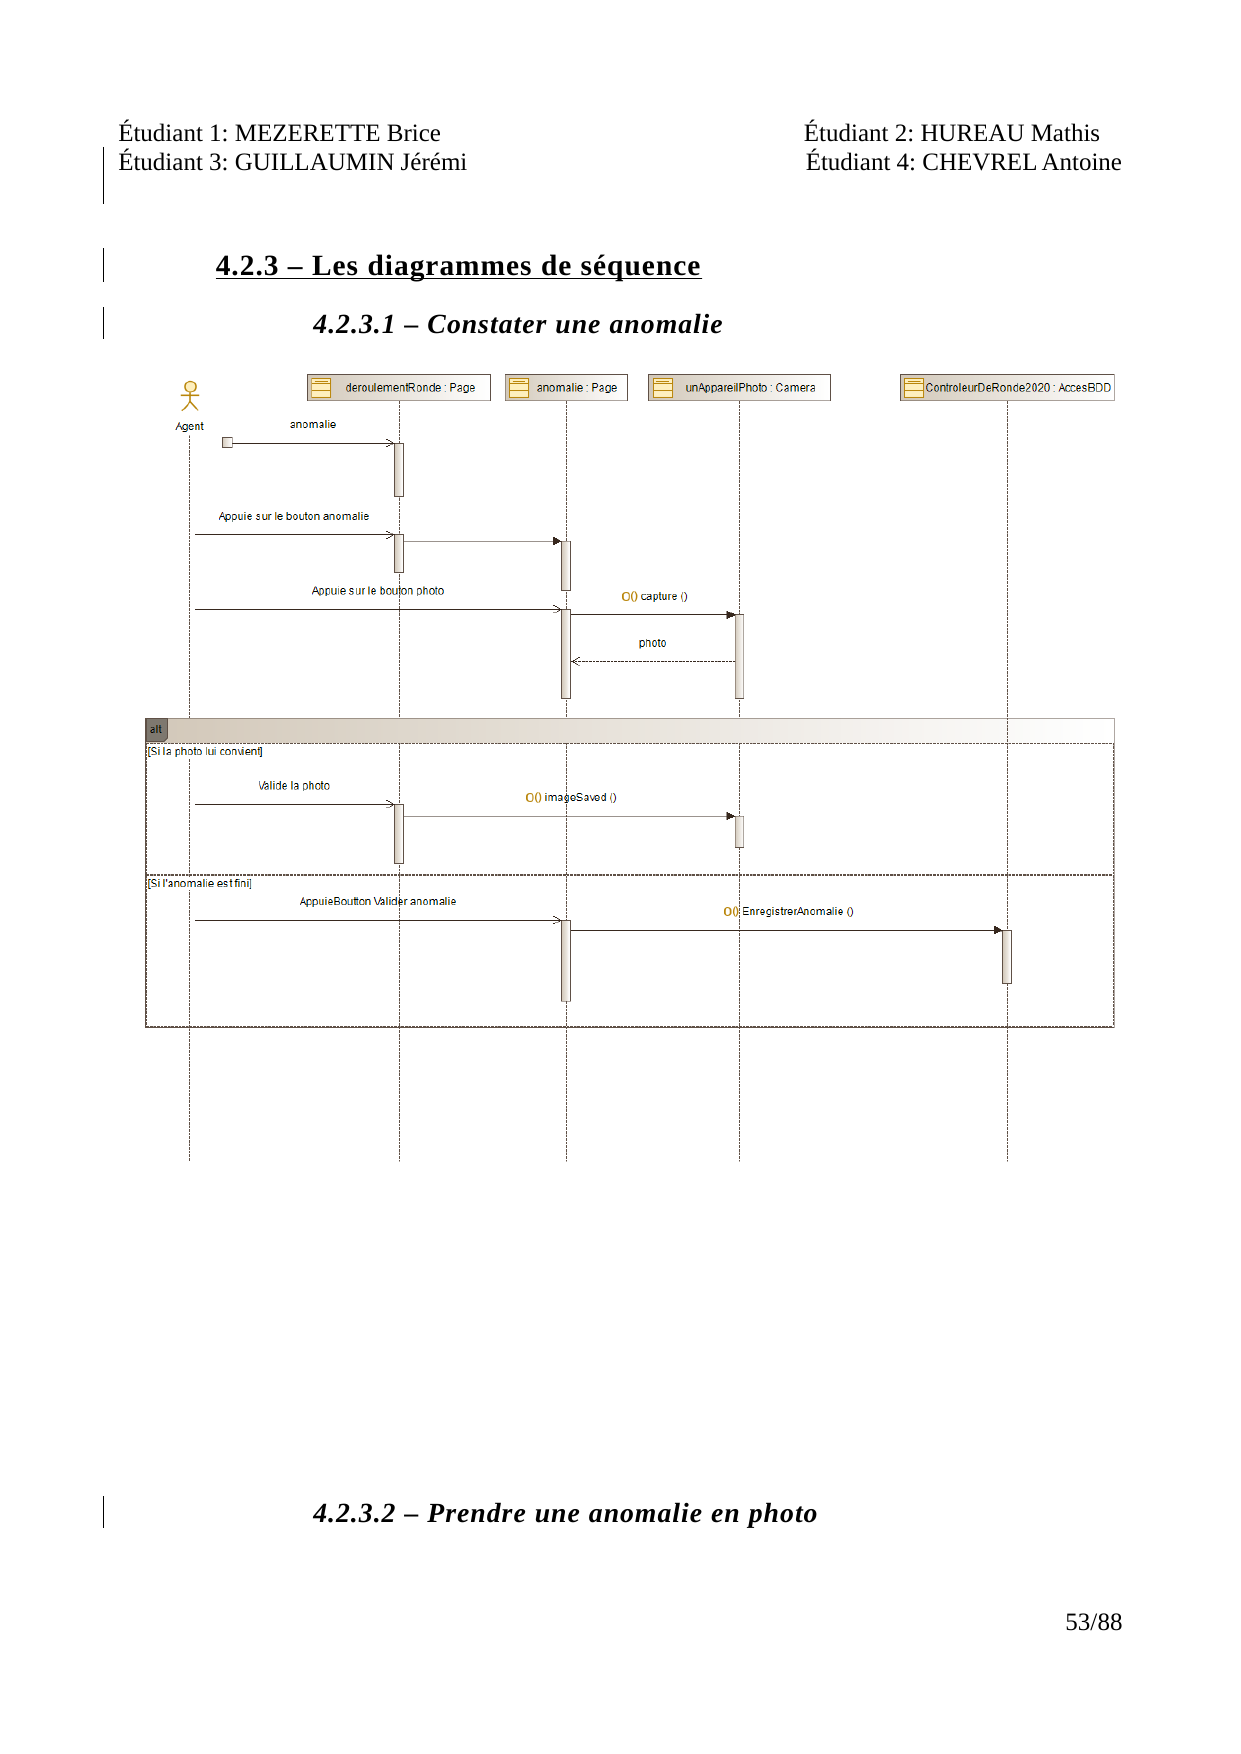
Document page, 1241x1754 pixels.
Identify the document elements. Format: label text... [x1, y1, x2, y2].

picture [118, 365, 1123, 1170]
subtitle 4.2.3 – Les diagrammes de séquence [118, 248, 1122, 282]
subtitle 4.2.3.2 – Prendre une anomalie en photo [118, 1496, 1122, 1528]
subtitle 4.2.3.1 – Constater une anomalie [118, 307, 1122, 339]
